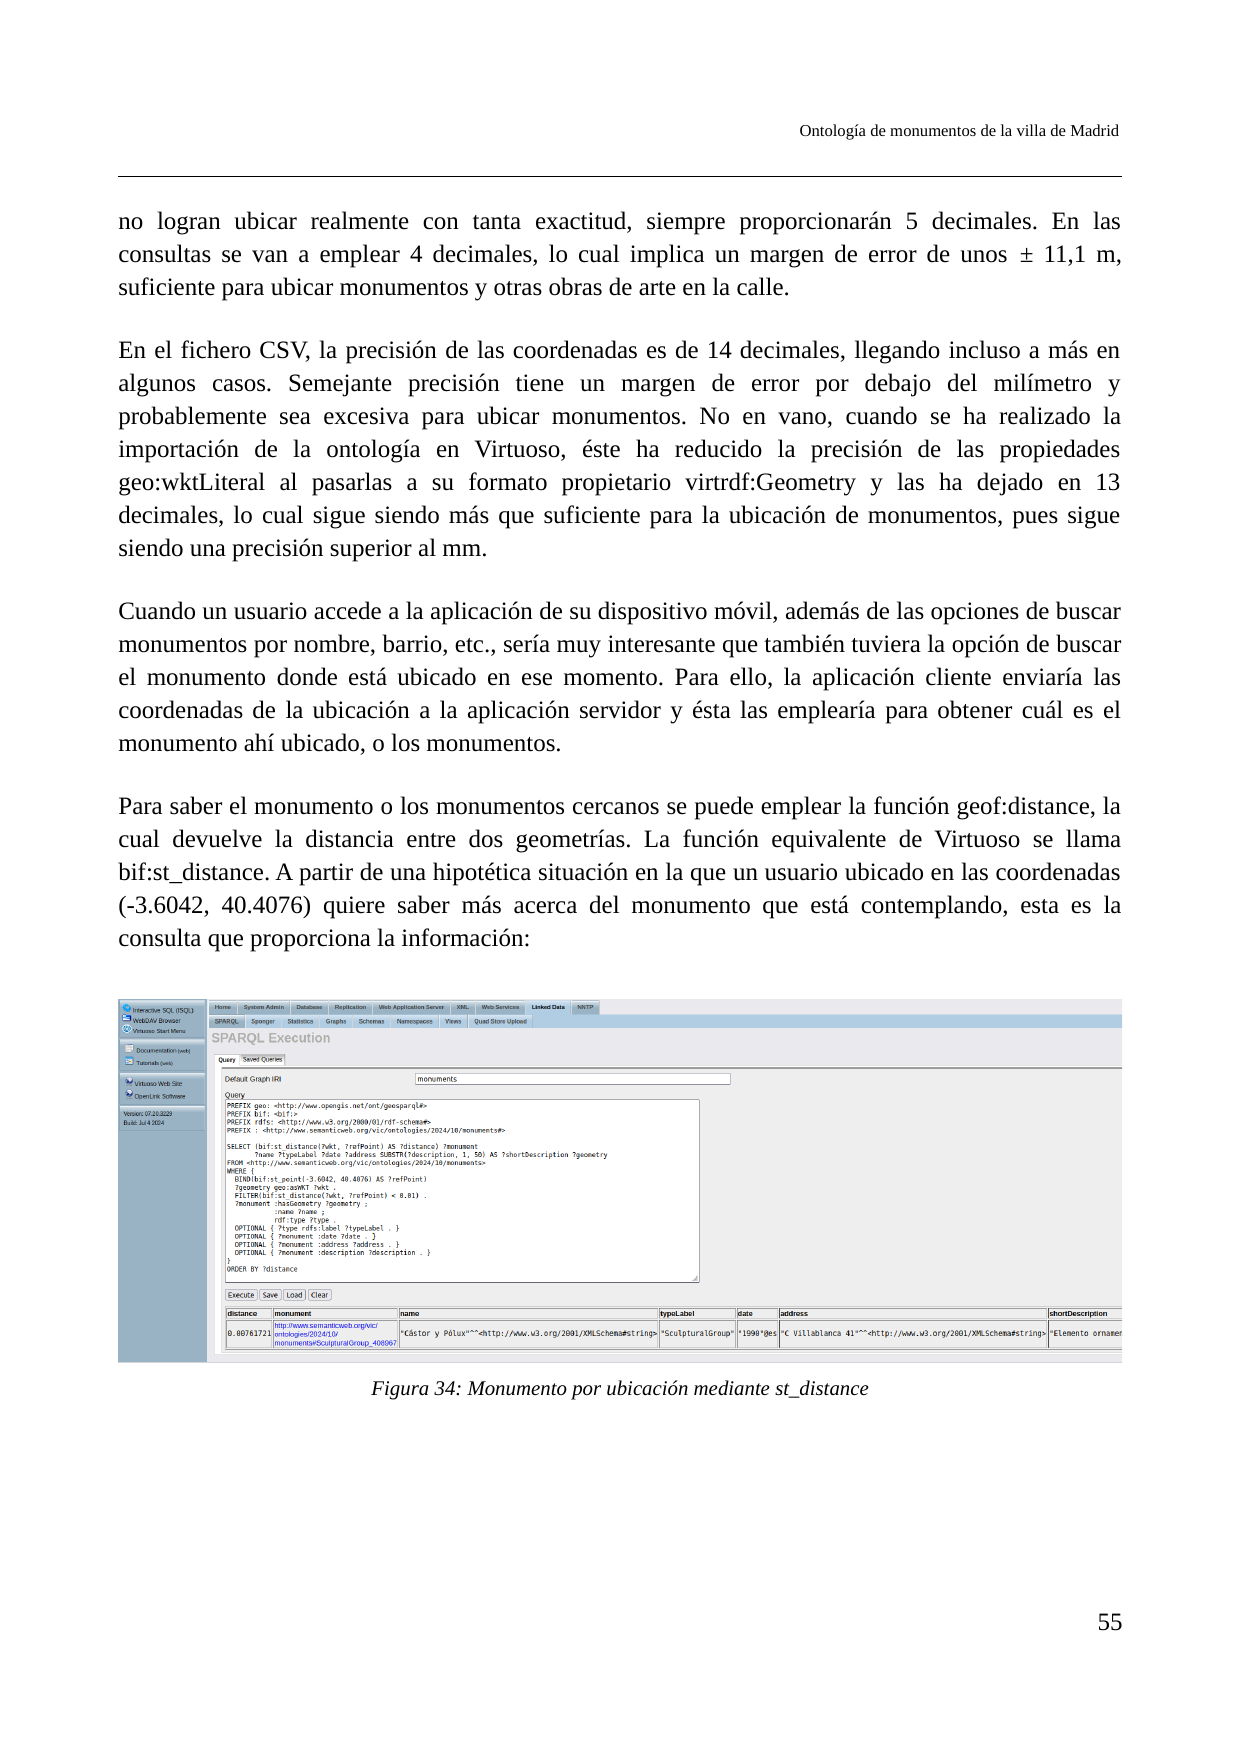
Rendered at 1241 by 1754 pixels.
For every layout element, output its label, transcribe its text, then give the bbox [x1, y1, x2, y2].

text Para saber el monumento o los monumentos cercanos se puede emplear la función geof:distance, la cual devuelve la distancia entre dos geometrías. La función equivalente de Virtuoso se llama bif:st_distance. A partir de una hipotética situación en la que un usuario ubicado en las coordenadas (-3.6042, 40.4076) quiere saber más acerca del monumento que está contemplando, esta es la consulta que proporciona la información: [118, 791, 1122, 952]
text Cuando un usuario accede a la aplicación de su dispositivo móvil, además de las opciones de buscar monumentos por nombre, barrio, etc., sería muy interesante que también tuviera la opción de buscar el monumento donde está ubicado en ese momento. Para ello, la aplicación cliente enviaría las coordenadas de la ubicación a la aplicación servidor y ésta las emplearía para obtener cuál es el monumento ahí ubicado, o los monumentos. [118, 596, 1122, 757]
text no logran ubicar realmente con tanta exactitud, siempre proporcionarán 5 decimales. En las consultas se van a emplear 4 decimales, lo cual implica un margen de error de unos ± 11,1 m, suficiente para ubicar monumentos y otras obras de arte en la calle. [118, 206, 1122, 301]
text Figura 34: Monumento por ubicación mediante st_distance [118, 1363, 1122, 1399]
text En el fichero CSV, la precisión de las coordenadas es de 14 decimales, llegando incluso a más en algunos casos. Semejante precisión tiene un margen de error por debajo del milímetro y probablemente sea excesiva para ubicar monumentos. No en vano, cuando se ha realizado la importación de la ontología en Virtuoso, éste ha reducido la precisión de las propiedades geo:wktLiteral al pasarlas a su formato propietario virtrdf:Geometry y las ha dejado en 13 decimales, lo cual sigue siendo más que suficiente para la ubicación de monumentos, pues sigue siendo una precisión superior al mm. [118, 335, 1122, 562]
picture [118, 998, 1123, 1363]
